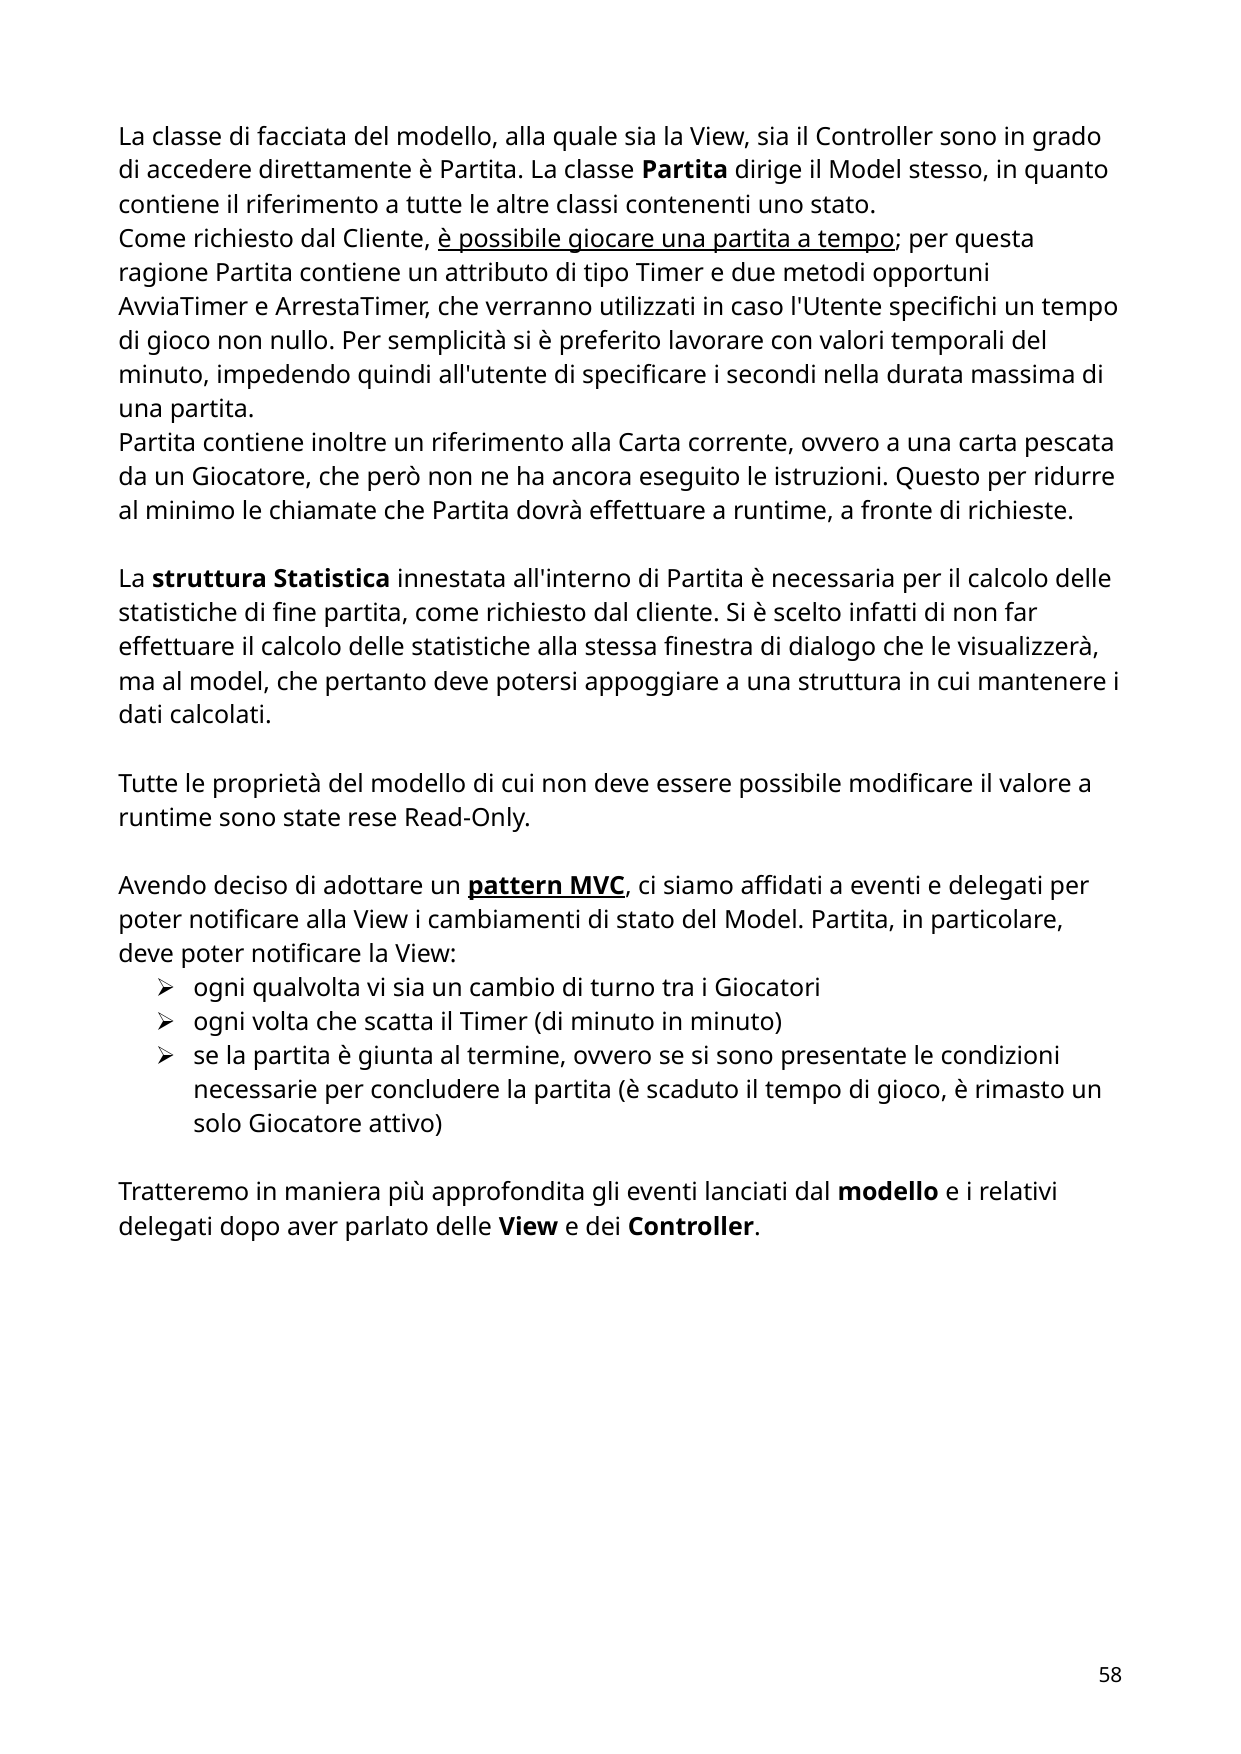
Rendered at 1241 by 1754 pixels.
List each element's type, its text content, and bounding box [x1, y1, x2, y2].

text Tutte le proprietà del modello di cui non deve essere possibile modificare il valore a runtime sono state rese Read-Only. [118, 765, 1122, 833]
text Avendo deciso di adottare un pattern MVC, ci siamo affidati a eventi e delegati per poter notificare alla View i cambiamenti di stato del Model. Partita, in particolare, deve poter notificare la View: [118, 867, 1122, 970]
text Partita contiene inoltre un riferimento alla Carta corrente, ovvero a una carta pescata da un Giocatore, che però non ne ha ancora eseguito le istruzioni. Questo per ridurre al minimo le chiamate che Partita dovrà effettuare a runtime, a fronte di richieste. [118, 425, 1122, 527]
text Tratteremo in maniera più approfondita gli eventi lanciati dal modello e i relativi delegati dopo aver parlato delle View e dei Controller. [118, 1174, 1122, 1242]
list se la partita è giunta al termine, ovvero se si sono presentate le condizioni necessarie per concludere la partita (è scaduto il tempo di gioco, è rimasto un solo Giocatore attivo) [156, 1038, 1122, 1140]
list ogni qualvolta vi sia un cambio di turno tra i Giocatori [156, 970, 1122, 1004]
text La classe di facciata del modello, alla quale sia la View, sia il Controller sono in grado di accedere direttamente è Partita. La classe Partita dirige il Model stesso, in quanto contiene il riferimento a tutte le altre classi contenenti uno stato. [118, 118, 1122, 220]
list ogni volta che scatta il Timer (di minuto in minuto) [156, 1004, 1122, 1038]
text Come richiesto dal Cliente, è possibile giocare una partita a tempo; per questa ragione Partita contiene un attributo di tipo Timer e due metodi opportuni AvviaTimer e ArrestaTimer, che verranno utilizzati in caso l'Utente specifichi un tempo di gioco non nullo. Per semplicità si è preferito lavorare con valori temporali del minuto, impedendo quindi all'utente di specificare i secondi nella durata massima di una partita. [118, 220, 1122, 425]
text La struttura Statistica innestata all'interno di Partita è necessaria per il calcolo delle statistiche di fine partita, come richiesto dal cliente. Si è scelto infatti di non far effettuare il calcolo delle statistiche alla stessa finestra di dialogo che le visualizzerà, ma al model, che pertanto deve potersi appoggiare a una struttura in cui mantenere i dati calcolati. [118, 561, 1122, 731]
